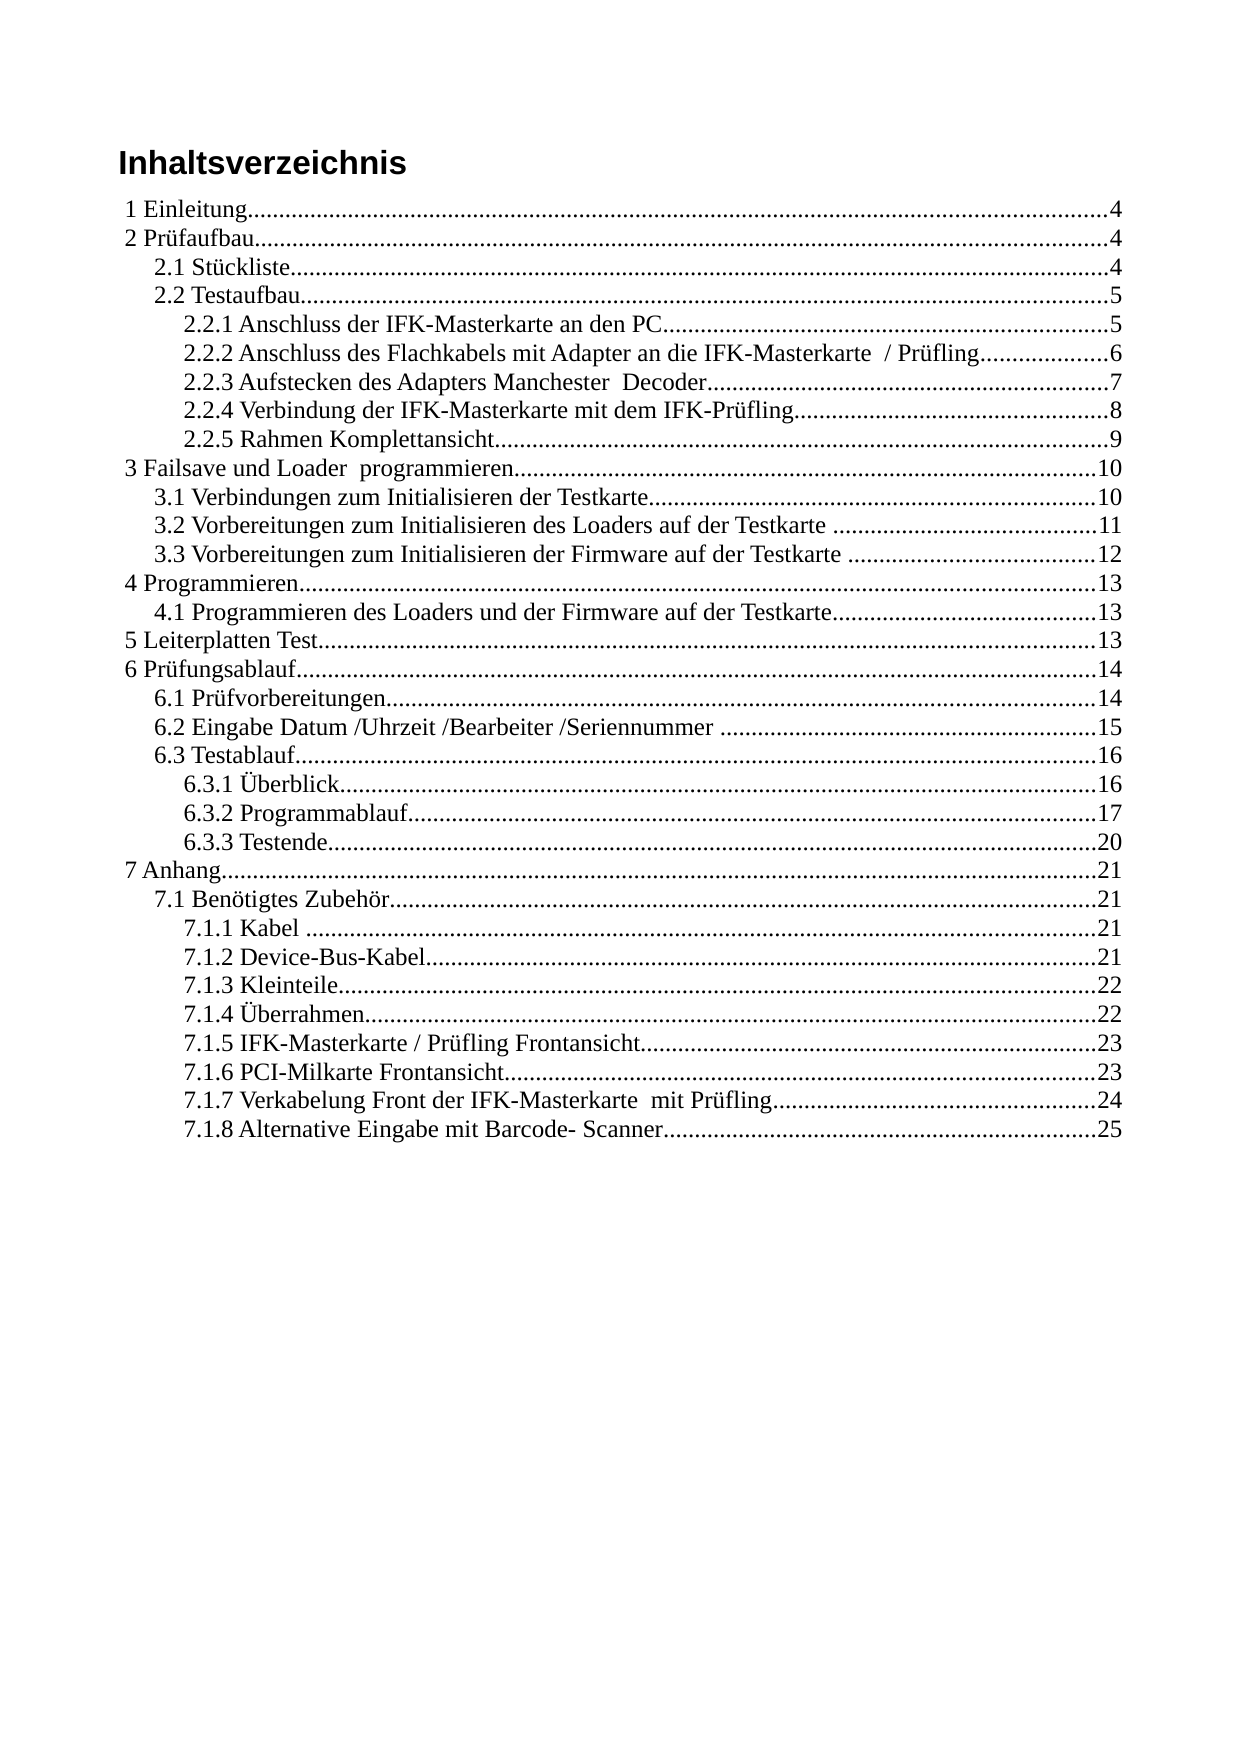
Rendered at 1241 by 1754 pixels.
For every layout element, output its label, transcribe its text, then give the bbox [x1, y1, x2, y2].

text 7 Anhang 21 [118, 855, 1122, 884]
text 6.1 Prüfvorbereitungen 14 [148, 683, 1122, 712]
text 6.3 Testablauf 16 [148, 740, 1122, 769]
text 6.3.1 Überblick 16 [177, 769, 1122, 798]
text 2 Prüfaufbau 4 [118, 223, 1122, 252]
text 6.3.3 Testende 20 [177, 827, 1122, 855]
subtitle Inhaltsverzeichnis [118, 143, 1122, 182]
text 7.1.1 Kabel 21 [177, 913, 1122, 942]
text 4 Programmieren 13 [118, 568, 1122, 597]
text 2.2.1 Anschluss der IFK-Masterkarte an den PC 5 [177, 309, 1122, 338]
text 2.2.3 Aufstecken des Adapters Manchester Decoder 7 [177, 367, 1122, 395]
text 2.2.4 Verbindung der IFK-Masterkarte mit dem IFK-Prüfling 8 [177, 395, 1122, 424]
text 2.1 Stückliste 4 [148, 252, 1122, 280]
text 2.2 Testaufbau 5 [148, 280, 1122, 309]
text 6.2 Eingabe Datum /Uhrzeit /Bearbeiter /Seriennummer 15 [148, 712, 1122, 740]
text 7.1 Benötigtes Zubehör 21 [148, 884, 1122, 913]
text 6.3.2 Programmablauf 17 [177, 798, 1122, 827]
text 7.1.2 Device-Bus-Kabel 21 [177, 942, 1122, 970]
text 2.2.2 Anschluss des Flachkabels mit Adapter an die IFK-Masterkarte / Prüfling 6 [177, 338, 1122, 367]
text 5 Leiterplatten Test 13 [118, 625, 1122, 654]
text 2.2.5 Rahmen Komplettansicht 9 [177, 424, 1122, 453]
text 7.1.3 Kleinteile 22 [177, 970, 1122, 999]
text 7.1.4 Überrahmen 22 [177, 999, 1122, 1028]
text 3 Failsave und Loader programmieren 10 [118, 453, 1122, 482]
text 3.3 Vorbereitungen zum Initialisieren der Firmware auf der Testkarte 12 [148, 539, 1122, 568]
text 7.1.6 PCI-Milkarte Frontansicht 23 [177, 1057, 1122, 1085]
text 7.1.7 Verkabelung Front der IFK-Masterkarte mit Prüfling 24 [177, 1085, 1122, 1114]
text 1 Einleitung 4 [118, 194, 1122, 223]
text 7.1.8 Alternative Eingabe mit Barcode- Scanner 25 [177, 1114, 1122, 1143]
text 4.1 Programmieren des Loaders und der Firmware auf der Testkarte 13 [148, 597, 1122, 625]
text 6 Prüfungsablauf 14 [118, 654, 1122, 683]
text 3.1 Verbindungen zum Initialisieren der Testkarte 10 [148, 482, 1122, 510]
text 3.2 Vorbereitungen zum Initialisieren des Loaders auf der Testkarte 11 [148, 510, 1122, 539]
text 7.1.5 IFK-Masterkarte / Prüfling Frontansicht 23 [177, 1028, 1122, 1057]
